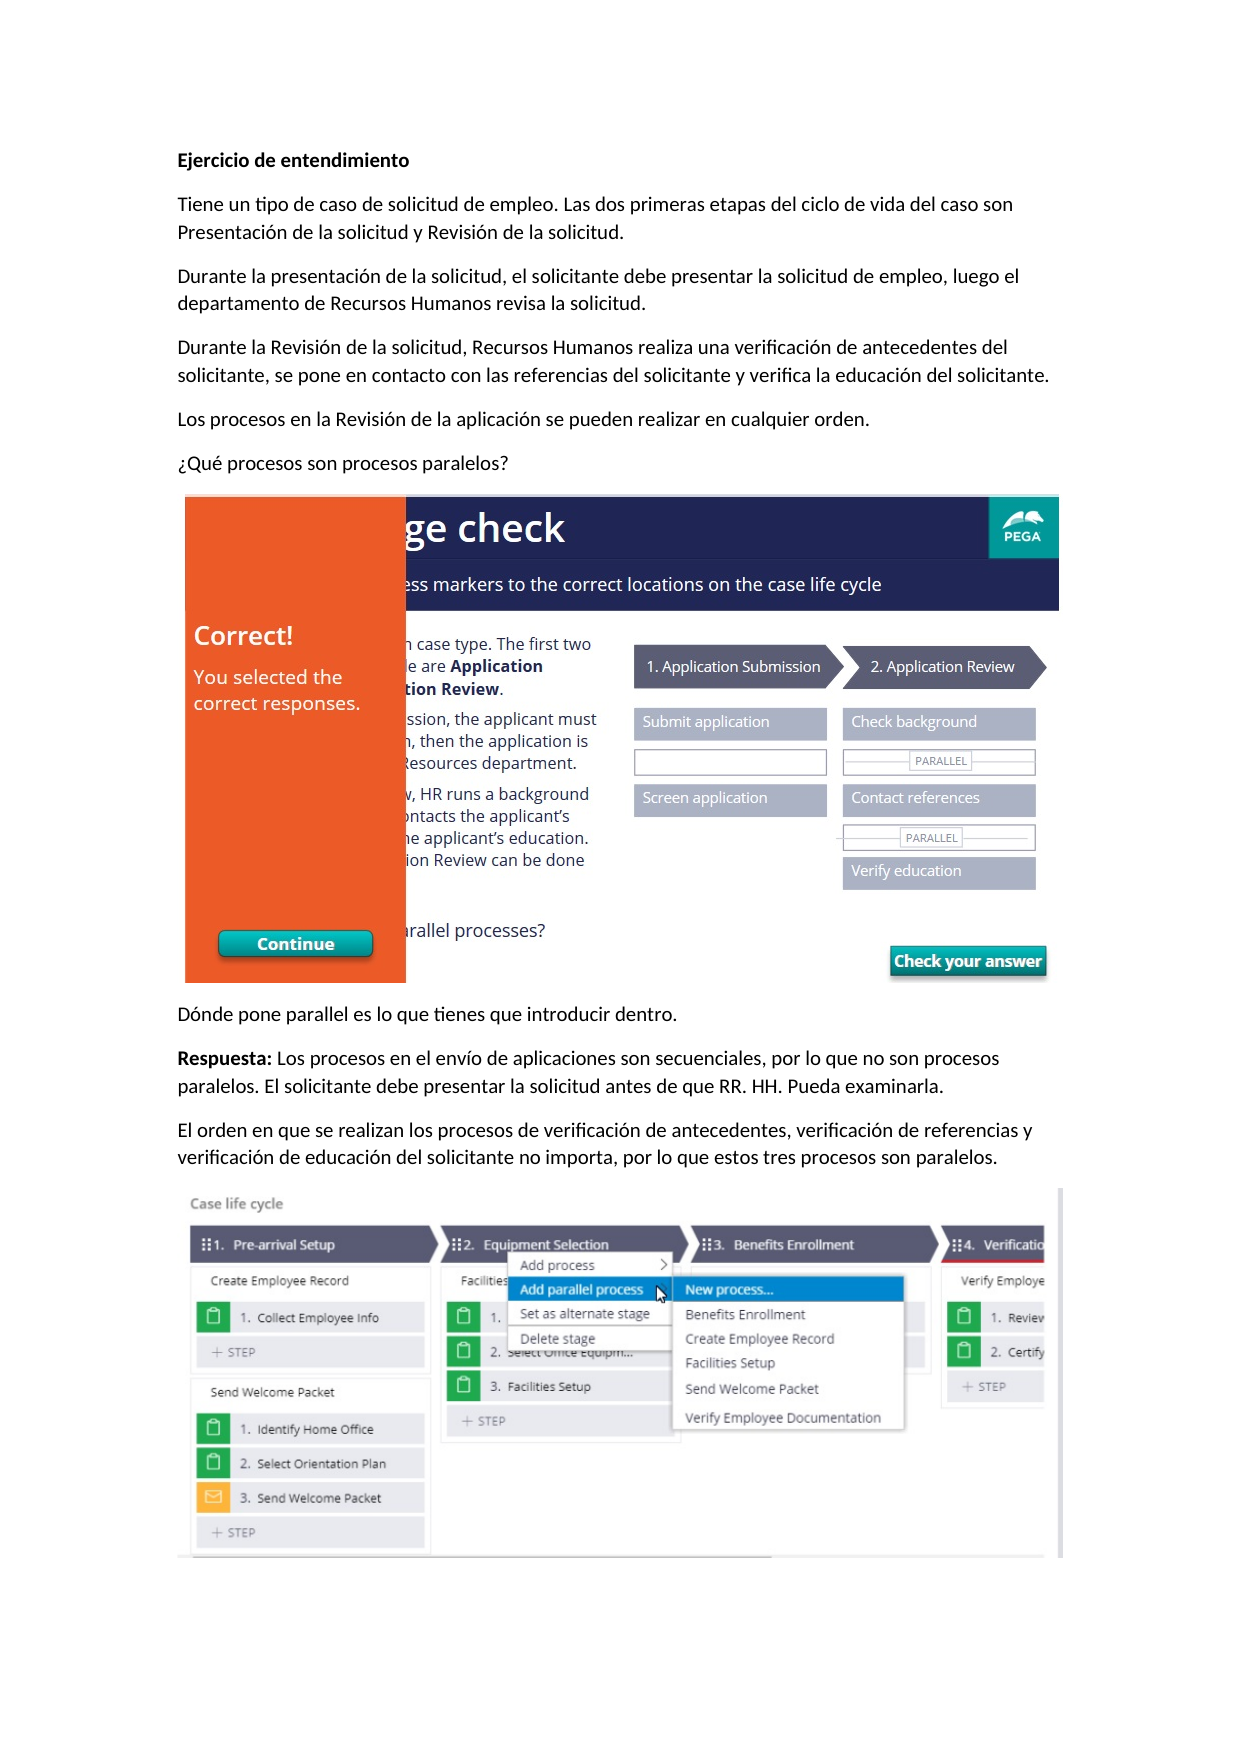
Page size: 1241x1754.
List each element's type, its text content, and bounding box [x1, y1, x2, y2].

text ¿Qué procesos son procesos paralelos? [177, 450, 1063, 476]
picture [177, 494, 1063, 983]
text Durante la presentación de la solicitud, el solicitante debe presentar la solicitud de empleo, luego el departamento de Recursos Humanos revisa la solicitud. [177, 263, 1063, 316]
text Dónde pone parallel es lo que tienes que introducir dentro. [177, 1001, 1063, 1027]
text Tiene un tipo de caso de solicitud de empleo. Las dos primeras etapas del ciclo de vida del caso son Presentación de la solicitud y Revisión de la solicitud. [177, 192, 1063, 244]
text Los procesos en la Revisión de la aplicación se pueden realizar en cualquier orden. [177, 406, 1063, 431]
text Respuesta: Los procesos en el envío de aplicaciones son secuenciales, por lo que no son procesos paralelos. El solicitante debe presentar la solicitud antes de que RR. HH. Pueda examinarla. [177, 1045, 1063, 1098]
text Ejercicio de entendimiento [177, 148, 1063, 173]
picture [177, 1188, 1063, 1558]
text El orden en que se realizan los procesos de verificación de antecedentes, verificación de referencias y verificación de educación del solicitante no importa, por lo que estos tres procesos son paralelos. [177, 1117, 1063, 1170]
text Durante la Revisión de la solicitud, Recursos Humanos realiza una verificación de antecedentes del solicitante, se pone en contacto con las referencias del solicitante y verifica la educación del solicitante. [177, 334, 1063, 387]
